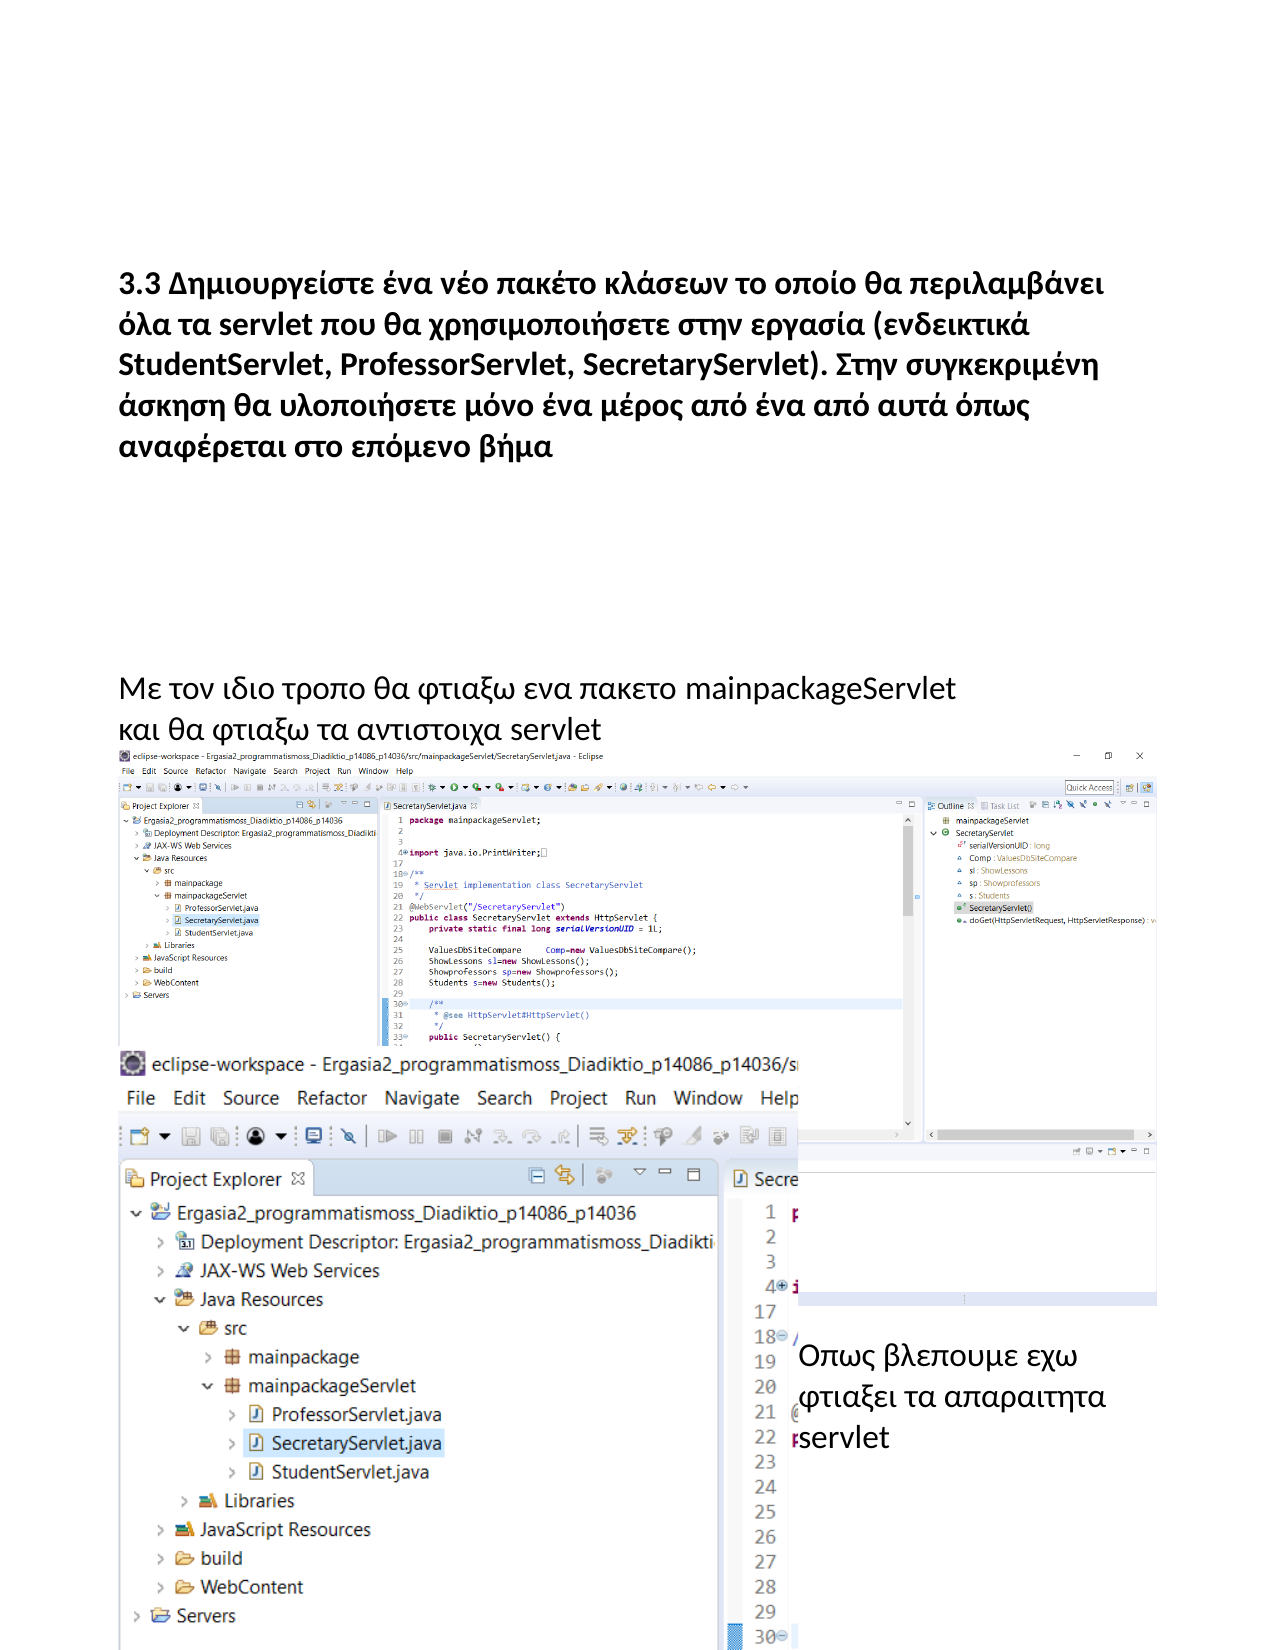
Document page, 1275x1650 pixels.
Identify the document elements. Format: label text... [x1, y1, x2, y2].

text και θα φτιαξω τα αντιστοιχα servlet [118, 707, 1157, 748]
text Oπως βλεπουμε εχω φτιαξει τα απαραιτητα servlet [799, 1334, 1157, 1456]
picture [118, 748, 1157, 1650]
text Με τον ιδιο τροπο θα φτιαξω ενα πακετο mainpackageServlet [118, 667, 1157, 707]
text 3.3 Δημιουργείστε ένα νέο πακέτο κλάσεων το οποίο θα περιλαμβάνει όλα τα servlet που θα χρησιμοποιήσετε στην εργασία (ενδεικτικά StudentServlet, ProfessorServlet, SecretaryServlet). Στην συγκεκριμένη άσκηση θα υλοποιήσετε μόνο ένα μέρος από ένα από αυτά όπως αναφέρεται στο επόμενο βήμα [118, 262, 1157, 466]
